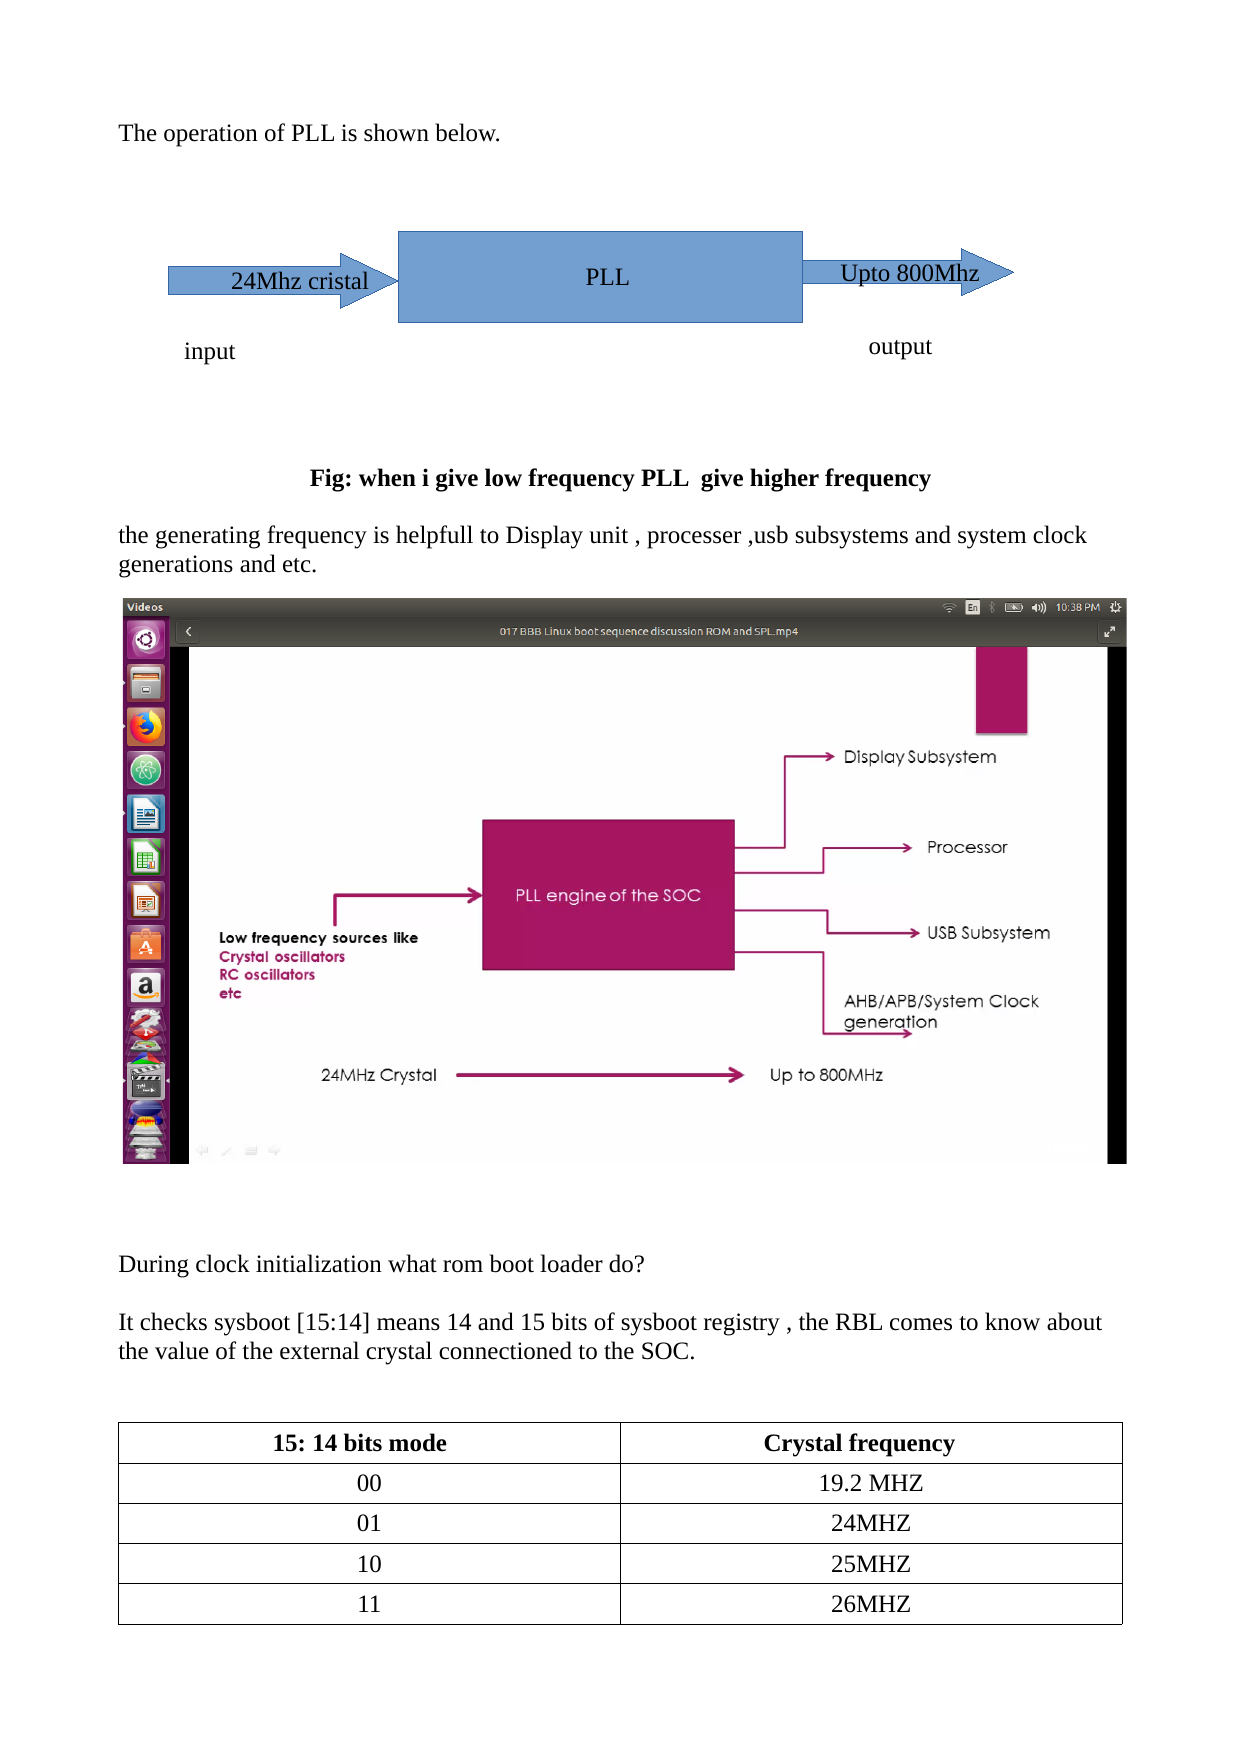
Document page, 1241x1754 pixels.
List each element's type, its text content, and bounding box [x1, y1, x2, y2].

table_cell 19.2 MHZ [621, 1464, 1122, 1503]
table_header 15: 14 bits mode [119, 1423, 620, 1462]
text It checks sysboot [15:14] means 14 and 15 bits of sysboot registry , the RBL comes to know about the value of the external crystal connectioned to the SOC. [118, 1307, 1122, 1364]
text The operation of PLL is shown below. [118, 118, 1122, 147]
table_cell 01 [119, 1504, 620, 1543]
table_cell 10 [119, 1544, 620, 1583]
text During clock initialization what rom boot loader do? [118, 1249, 1122, 1278]
table_cell 25MHZ [621, 1544, 1122, 1583]
text the generating frequency is helpfull to Display unit , processer ,usb subsystems and system clock generations and etc. [118, 521, 1122, 578]
table_cell 26MHZ [621, 1584, 1122, 1624]
table_header Crystal frequency [621, 1423, 1122, 1462]
text Fig: when i give low frequency PLL give higher frequency [118, 463, 1122, 492]
table_cell 24MHZ [621, 1504, 1122, 1543]
picture [122, 598, 1127, 1164]
table_cell 00 [119, 1464, 620, 1503]
table_cell 11 [119, 1584, 620, 1624]
